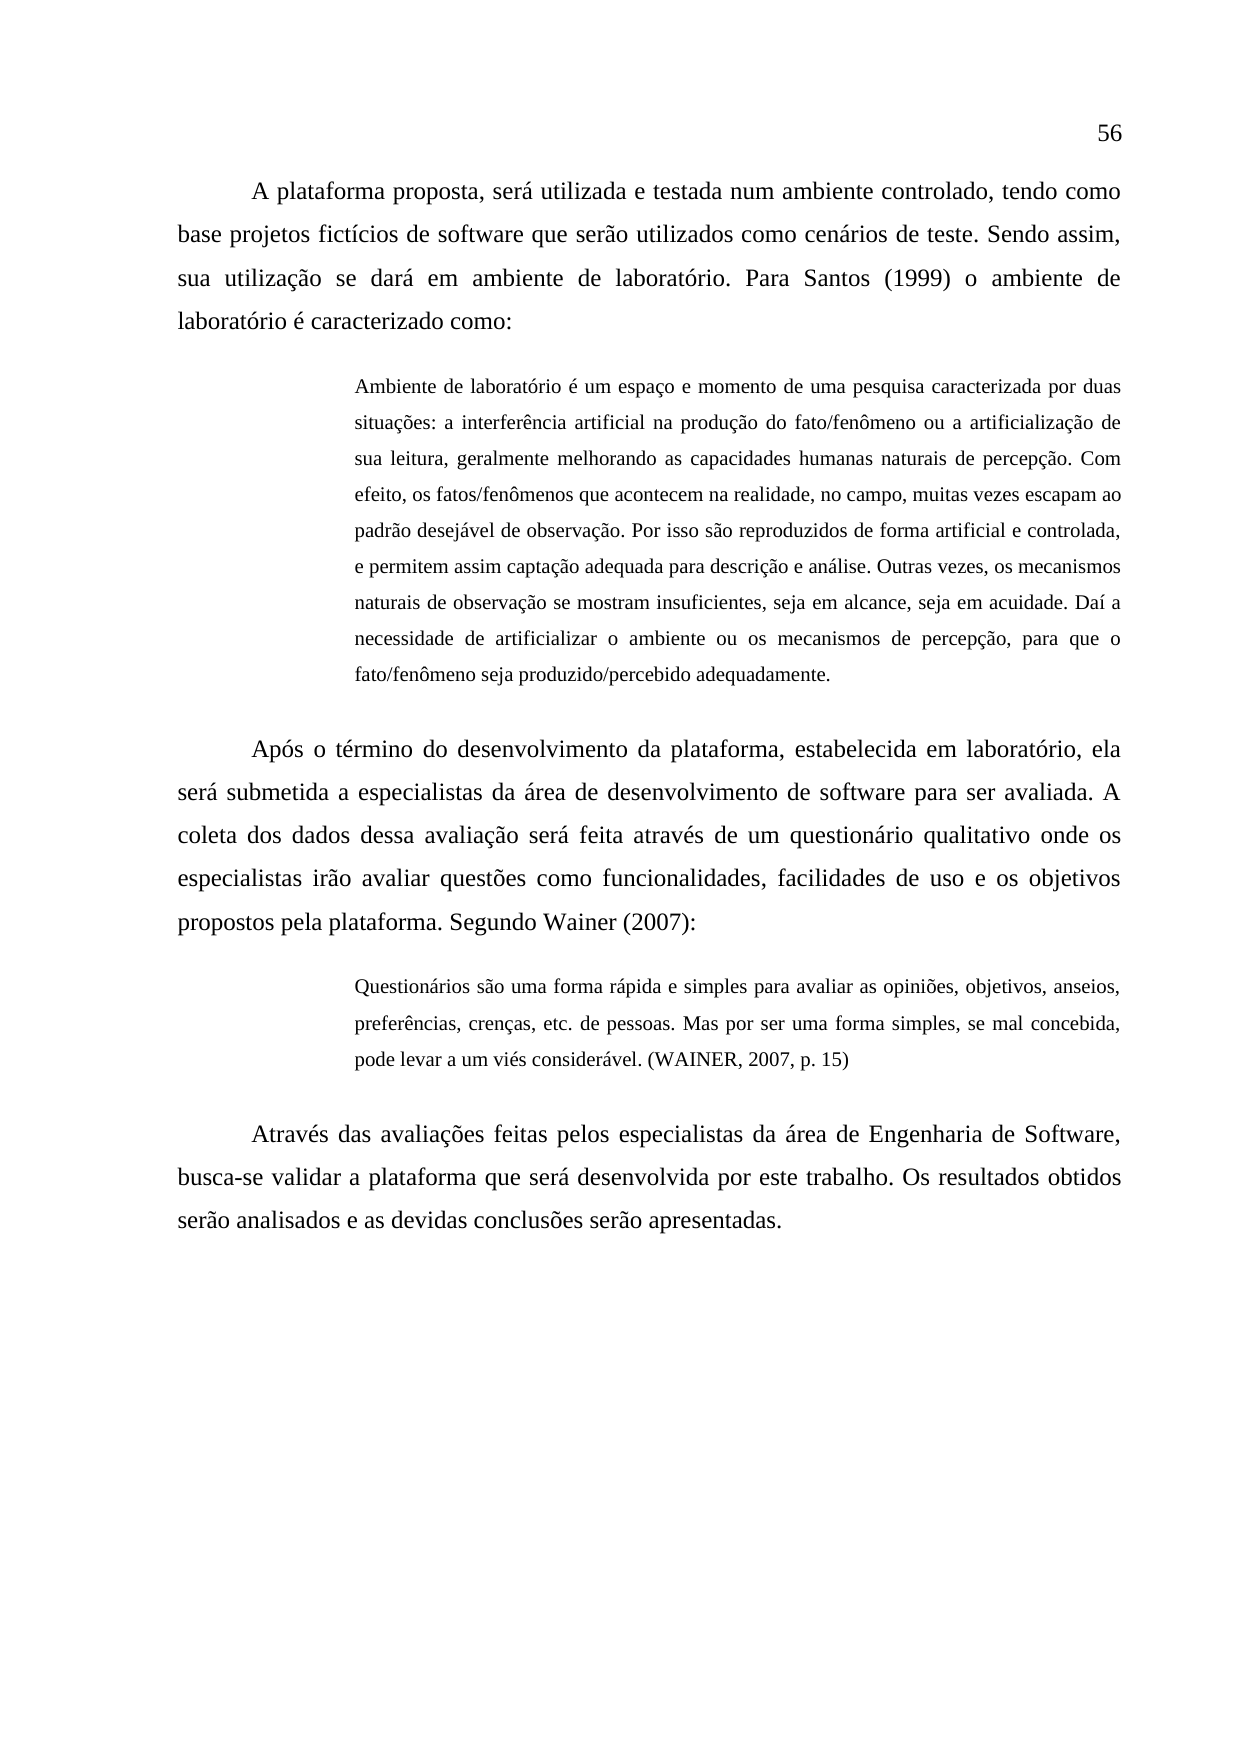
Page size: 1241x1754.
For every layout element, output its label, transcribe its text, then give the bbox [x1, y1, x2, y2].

text A plataforma proposta, será utilizada e testada num ambiente controlado, tendo como base projetos fictícios de software que serão utilizados como cenários de teste. Sendo assim, sua utilização se dará em ambiente de laboratório. Para Santos (1999) o ambiente de laboratório é caracterizado como: [177, 176, 1122, 334]
text Através das avaliações feitas pelos especialistas da área de Engenharia de Software, busca-se validar a plataforma que será desenvolvida por este trabalho. Os resultados obtidos serão analisados e as devidas conclusões serão apresentadas. [177, 1119, 1122, 1234]
text Ambiente de laboratório é um espaço e momento de uma pesquisa caracterizada por duas situações: a interferência artificial na produção do fato/fenômeno ou a artificialização de sua leitura, geralmente melhorando as capacidades humanas naturais de percepção. Com efeito, os fatos/fenômenos que acontecem na realidade, no campo, muitas vezes escapam ao padrão desejável de observação. Por isso são reproduzidos de forma artificial e controlada, e permitem assim captação adequada para descrição e análise. Outras vezes, os mecanismos naturais de observação se mostram insuficientes, seja em alcance, seja em acuidade. Daí a necessidade de artificializar o ambiente ou os mecanismos de percepção, para que o fato/fenômeno seja produzido/percebido adequadamente. [354, 374, 1122, 686]
text Questionários são uma forma rápida e simples para avaliar as opiniões, objetivos, anseios, preferências, crenças, etc. de pessoas. Mas por ser uma forma simples, se mal concebida, pode levar a um viés considerável. (WAINER, 2007, p. 15) [354, 974, 1122, 1071]
text Após o término do desenvolvimento da plataforma, estabelecida em laboratório, ela será submetida a especialistas da área de desenvolvimento de software para ser avaliada. A coleta dos dados dessa avaliação será feita através de um questionário qualitativo onde os especialistas irão avaliar questões como funcionalidades, facilidades de uso e os objetivos propostos pela plataforma. Segundo Wainer (2007): [177, 734, 1122, 935]
